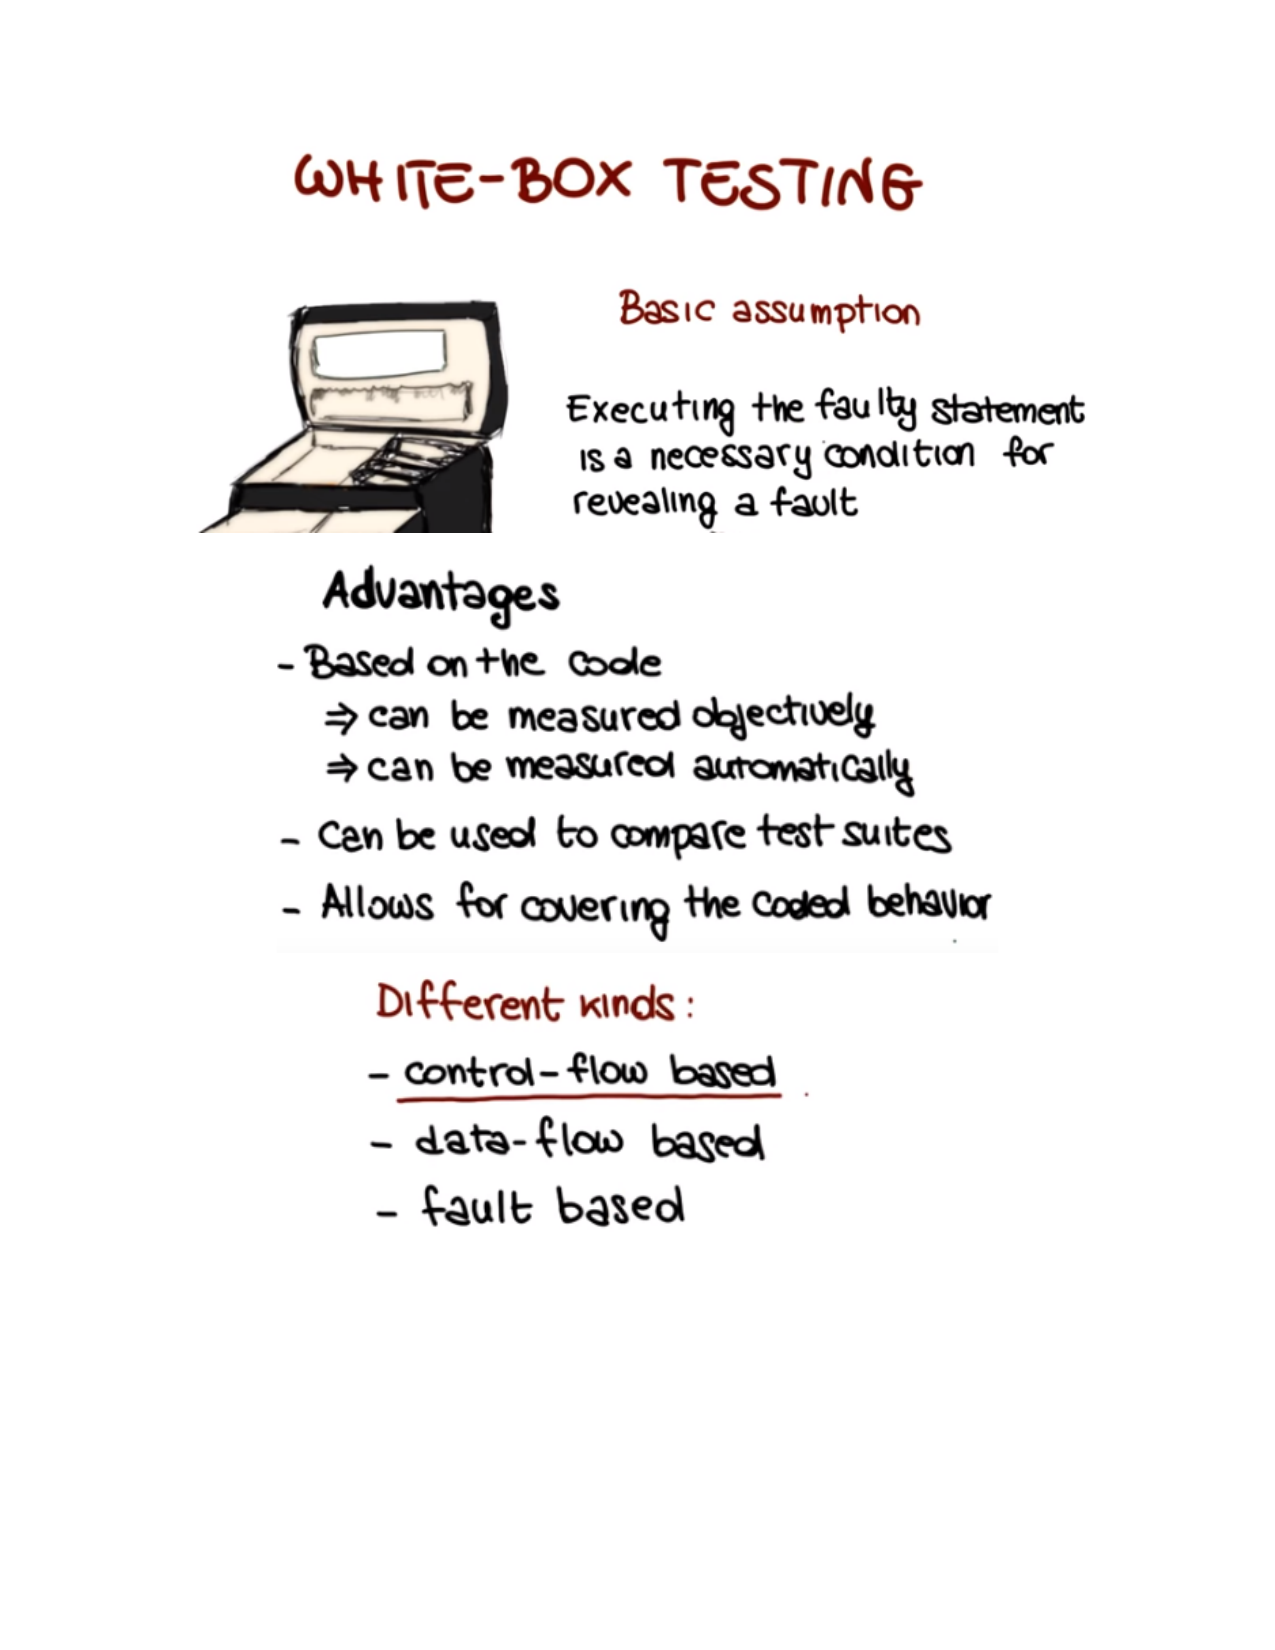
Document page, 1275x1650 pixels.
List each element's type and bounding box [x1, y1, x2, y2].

picture [118, 146, 1157, 533]
picture [276, 561, 999, 953]
picture [341, 964, 934, 1244]
